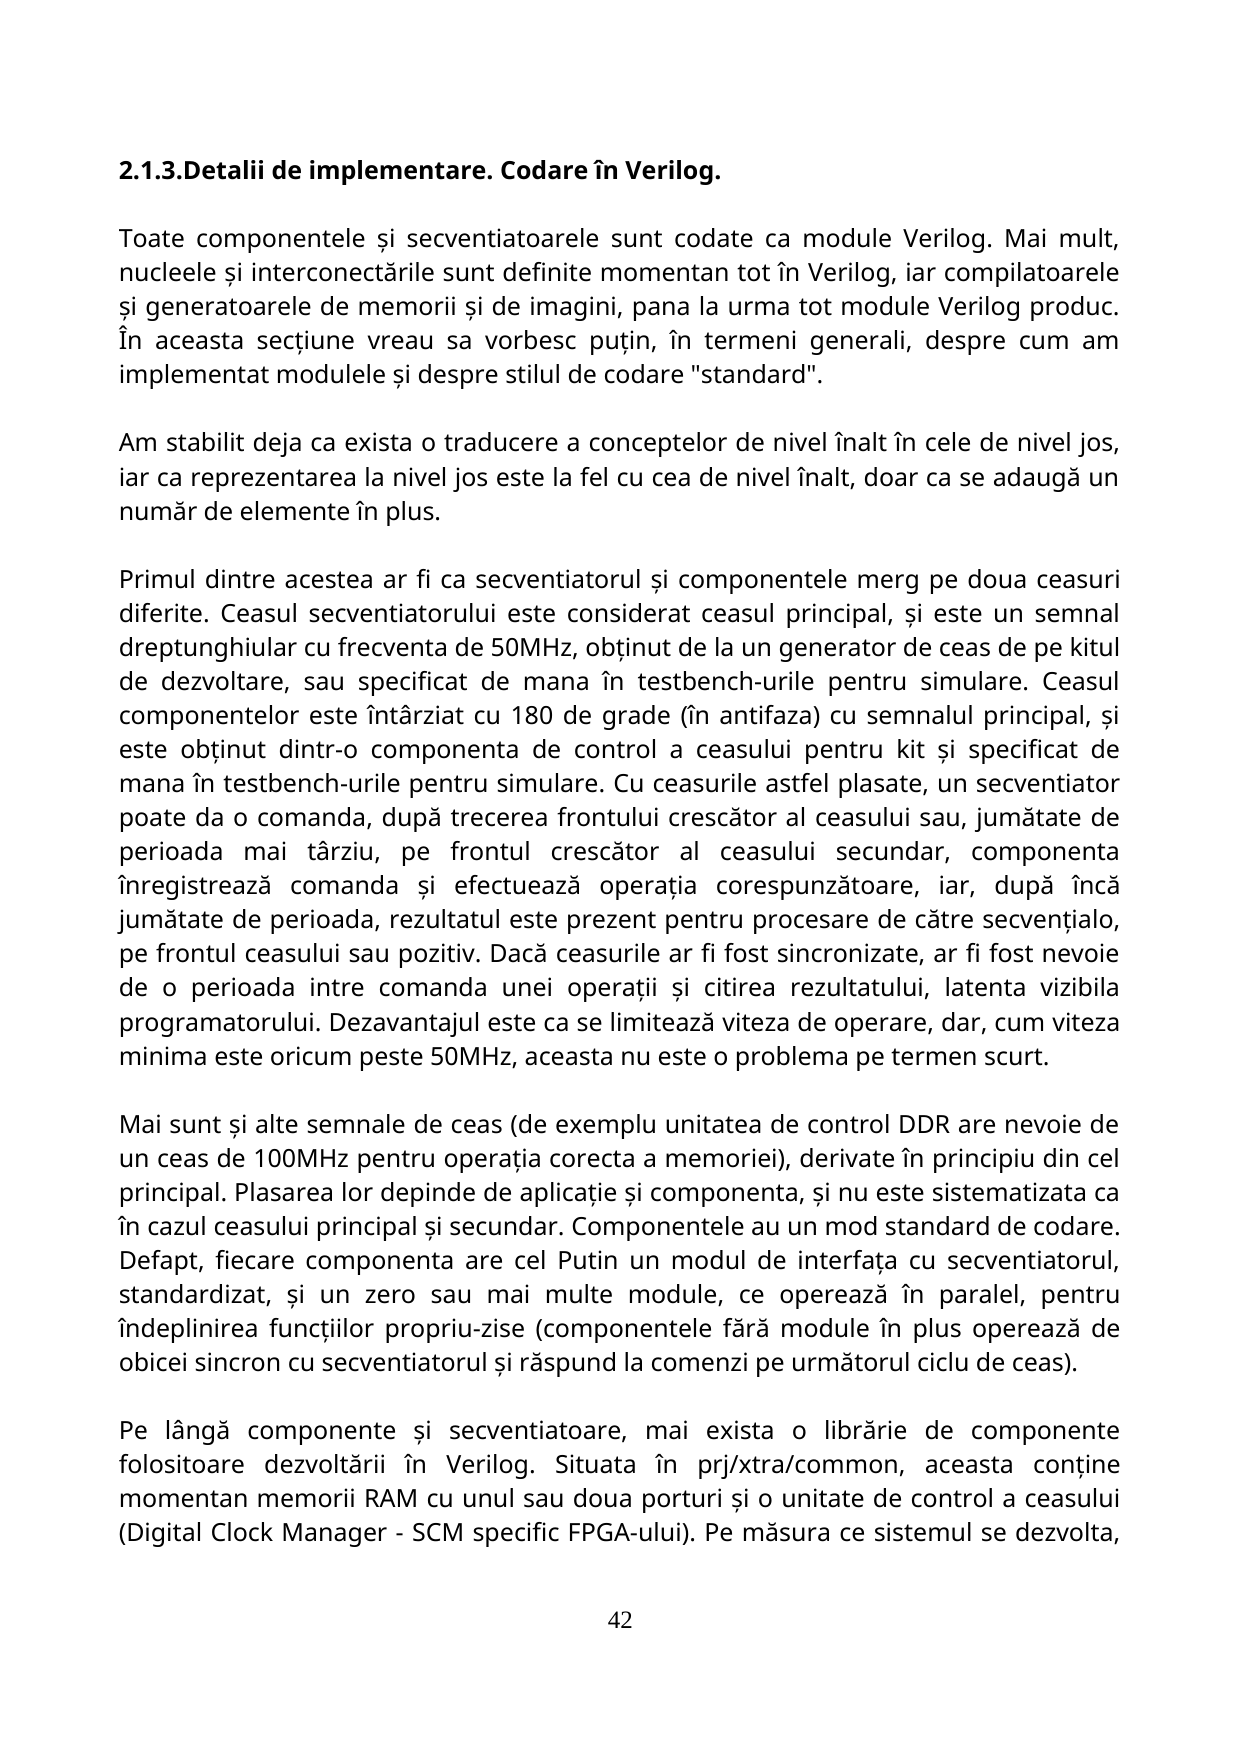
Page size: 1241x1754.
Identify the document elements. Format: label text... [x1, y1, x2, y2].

text Am stabilit deja ca exista o traducere a conceptelor de nivel înalt în cele de nivel jos, iar ca reprezentarea la nivel jos este la fel cu cea de nivel înalt, doar ca se adaugă un număr de elemente în plus. [118, 425, 1122, 527]
text Primul dintre acestea ar fi ca secventiatorul și componentele merg pe doua ceasuri diferite. Ceasul secventiatorului este considerat ceasul principal, și este un semnal dreptunghiular cu frecventa de 50MHz, obținut de la un generator de ceas de pe kitul de dezvoltare, sau specificat de mana în testbench-urile pentru simulare. Ceasul componentelor este întârziat cu 180 de grade (în antifaza) cu semnalul principal, și este obținut dintr-o componenta de control a ceasului pentru kit și specificat de mana în testbench-urile pentru simulare. Cu ceasurile astfel plasate, un secventiator poate da o comanda, după trecerea frontului crescător al ceasului sau, jumătate de perioada mai târziu, pe frontul crescător al ceasului secundar, componenta înregistrează comanda și efectuează operația corespunzătoare, iar, după încă jumătate de perioada, rezultatul este prezent pentru procesare de către secvențialo, pe frontul ceasului sau pozitiv. Dacă ceasurile ar fi fost sincronizate, ar fi fost nevoie de o perioada intre comanda unei operații și citirea rezultatului, latenta vizibila programatorului. Dezavantajul este ca se limitează viteza de operare, dar, cum viteza minima este oricum peste 50MHz, aceasta nu este o problema pe termen scurt. [118, 561, 1122, 1072]
text Pe lângă componente și secventiatoare, mai exista o librărie de componente folositoare dezvoltării în Verilog. Situata în prj/xtra/common, aceasta conține momentan memorii RAM cu unul sau doua porturi și o unitate de control a ceasului (Digital Clock Manager - SCM specific FPGA-ului). Pe măsura ce sistemul se dezvolta, [118, 1413, 1122, 1549]
text Toate componentele și secventiatoarele sunt codate ca module Verilog. Mai mult, nucleele și interconectările sunt definite momentan tot în Verilog, iar compilatoarele și generatoarele de memorii și de imagini, pana la urma tot module Verilog produc. În aceasta secțiune vreau sa vorbesc puțin, în termeni generali, despre cum am implementat modulele și despre stilul de codare "standard". [118, 221, 1122, 391]
text 2.1.3.Detalii de implementare. Codare în Verilog. [118, 153, 1122, 187]
text Mai sunt și alte semnale de ceas (de exemplu unitatea de control DDR are nevoie de un ceas de 100MHz pentru operația corecta a memoriei), derivate în principiu din cel principal. Plasarea lor depinde de aplicație și componenta, și nu este sistematizata ca în cazul ceasului principal și secundar. Componentele au un mod standard de codare. Defapt, fiecare componenta are cel Putin un modul de interfața cu secventiatorul, standardizat, și un zero sau mai multe module, ce operează în paralel, pentru îndeplinirea funcțiilor propriu-zise (componentele fără module în plus operează de obicei sincron cu secventiatorul și răspund la comenzi pe următorul ciclu de ceas). [118, 1106, 1122, 1379]
